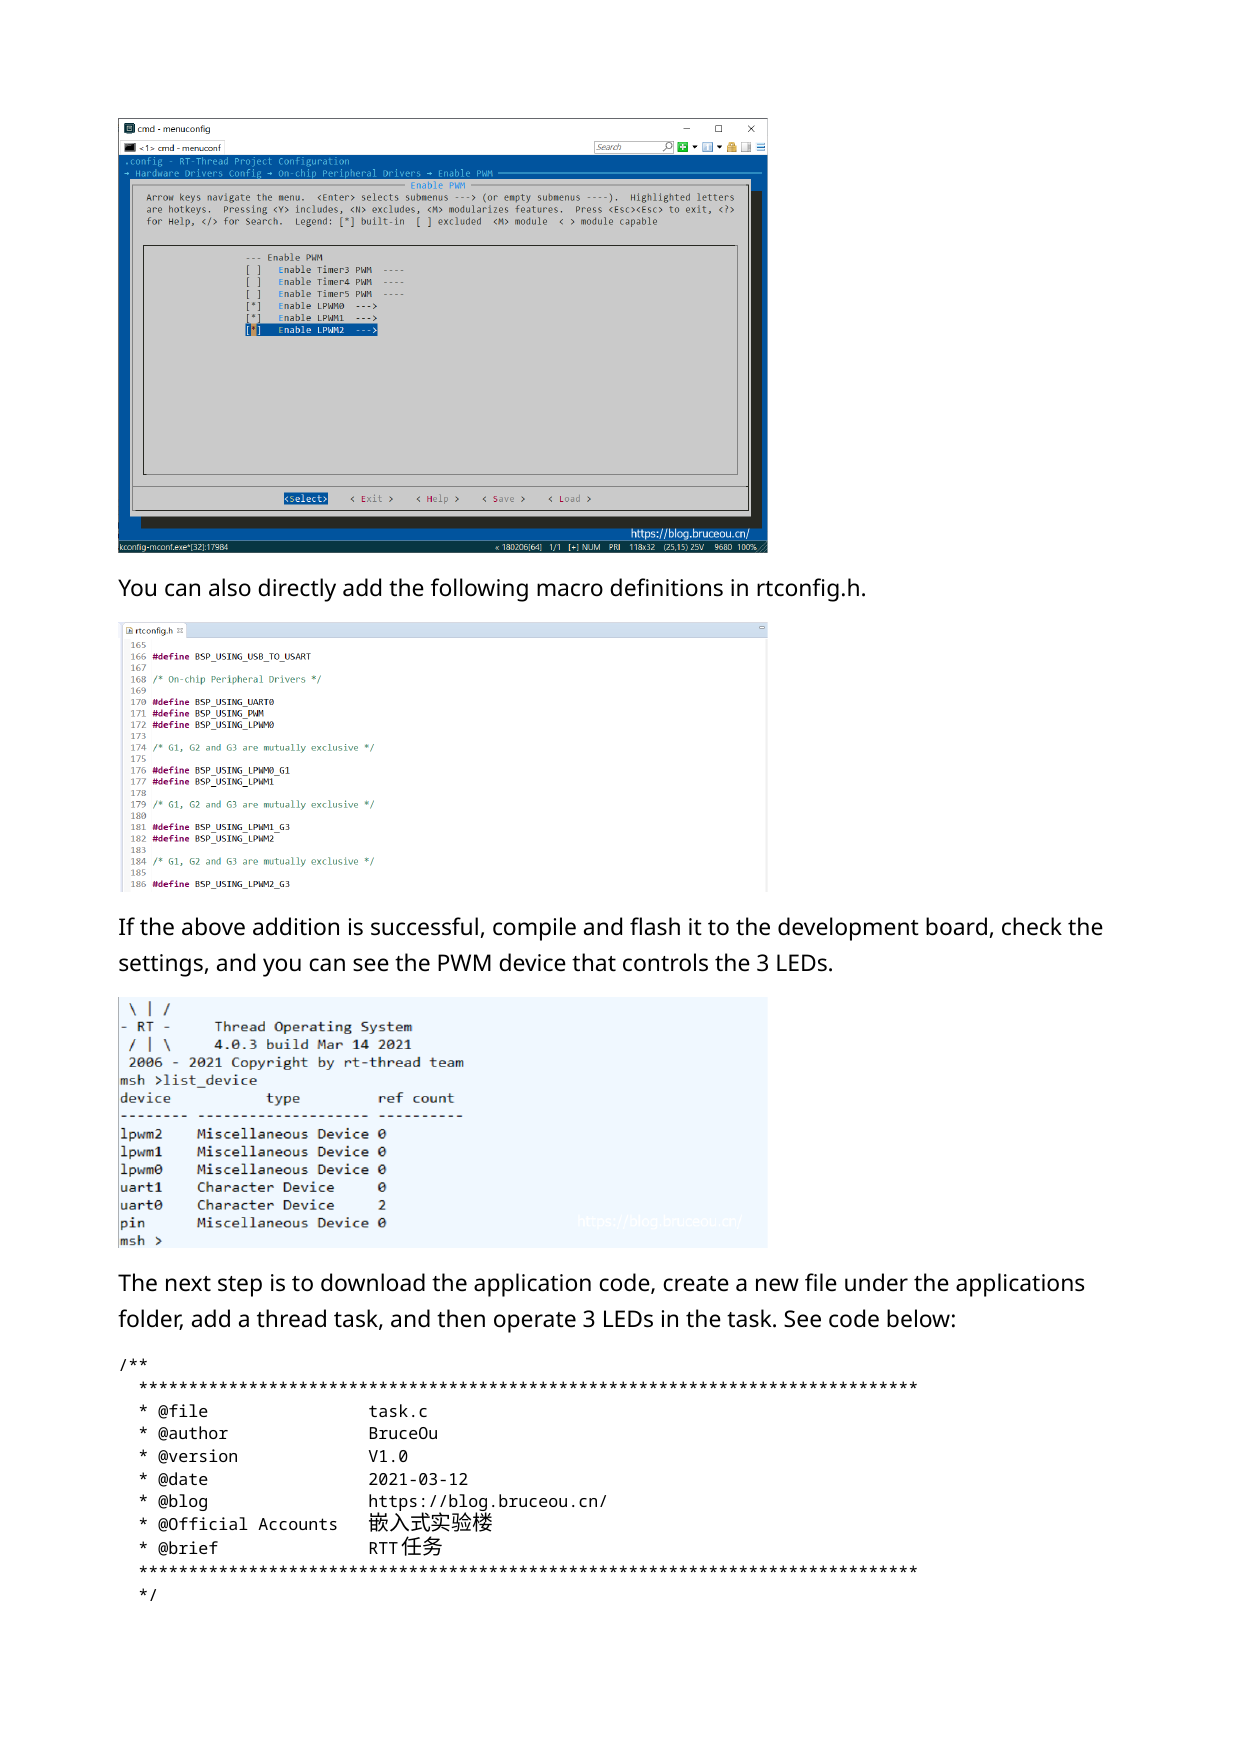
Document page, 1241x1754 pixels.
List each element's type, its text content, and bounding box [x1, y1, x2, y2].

text * @date 2021-03-12 [118, 1467, 1122, 1490]
picture [118, 118, 768, 553]
text * @Official Accounts 嵌入式实验楼 [118, 1513, 1122, 1537]
text The next step is to download the application code, create a new file under the applications folder, add a thread task, and then operate 3 LEDs in the task. See code below: [118, 1267, 1122, 1334]
text * @blog https://blog.bruceou.cn/ [118, 1490, 1122, 1513]
picture [118, 997, 768, 1248]
text * @author BruceOu [118, 1422, 1122, 1444]
text * @version V1.0 [118, 1444, 1122, 1467]
text * @file task.c [118, 1399, 1122, 1422]
text ****************************************************************************** [118, 1561, 1122, 1583]
text You can also directly add the following macro definitions in rtconfig.h. [118, 571, 1122, 603]
text * @brief RTT任务 [118, 1537, 1122, 1561]
text If the above addition is successful, compile and flash it to the development board, check the settings, and you can see the PWM device that controls the 3 LEDs. [118, 911, 1122, 978]
picture [118, 622, 768, 892]
text ****************************************************************************** [118, 1376, 1122, 1399]
text */ [118, 1583, 1122, 1606]
text /** [118, 1354, 1122, 1376]
